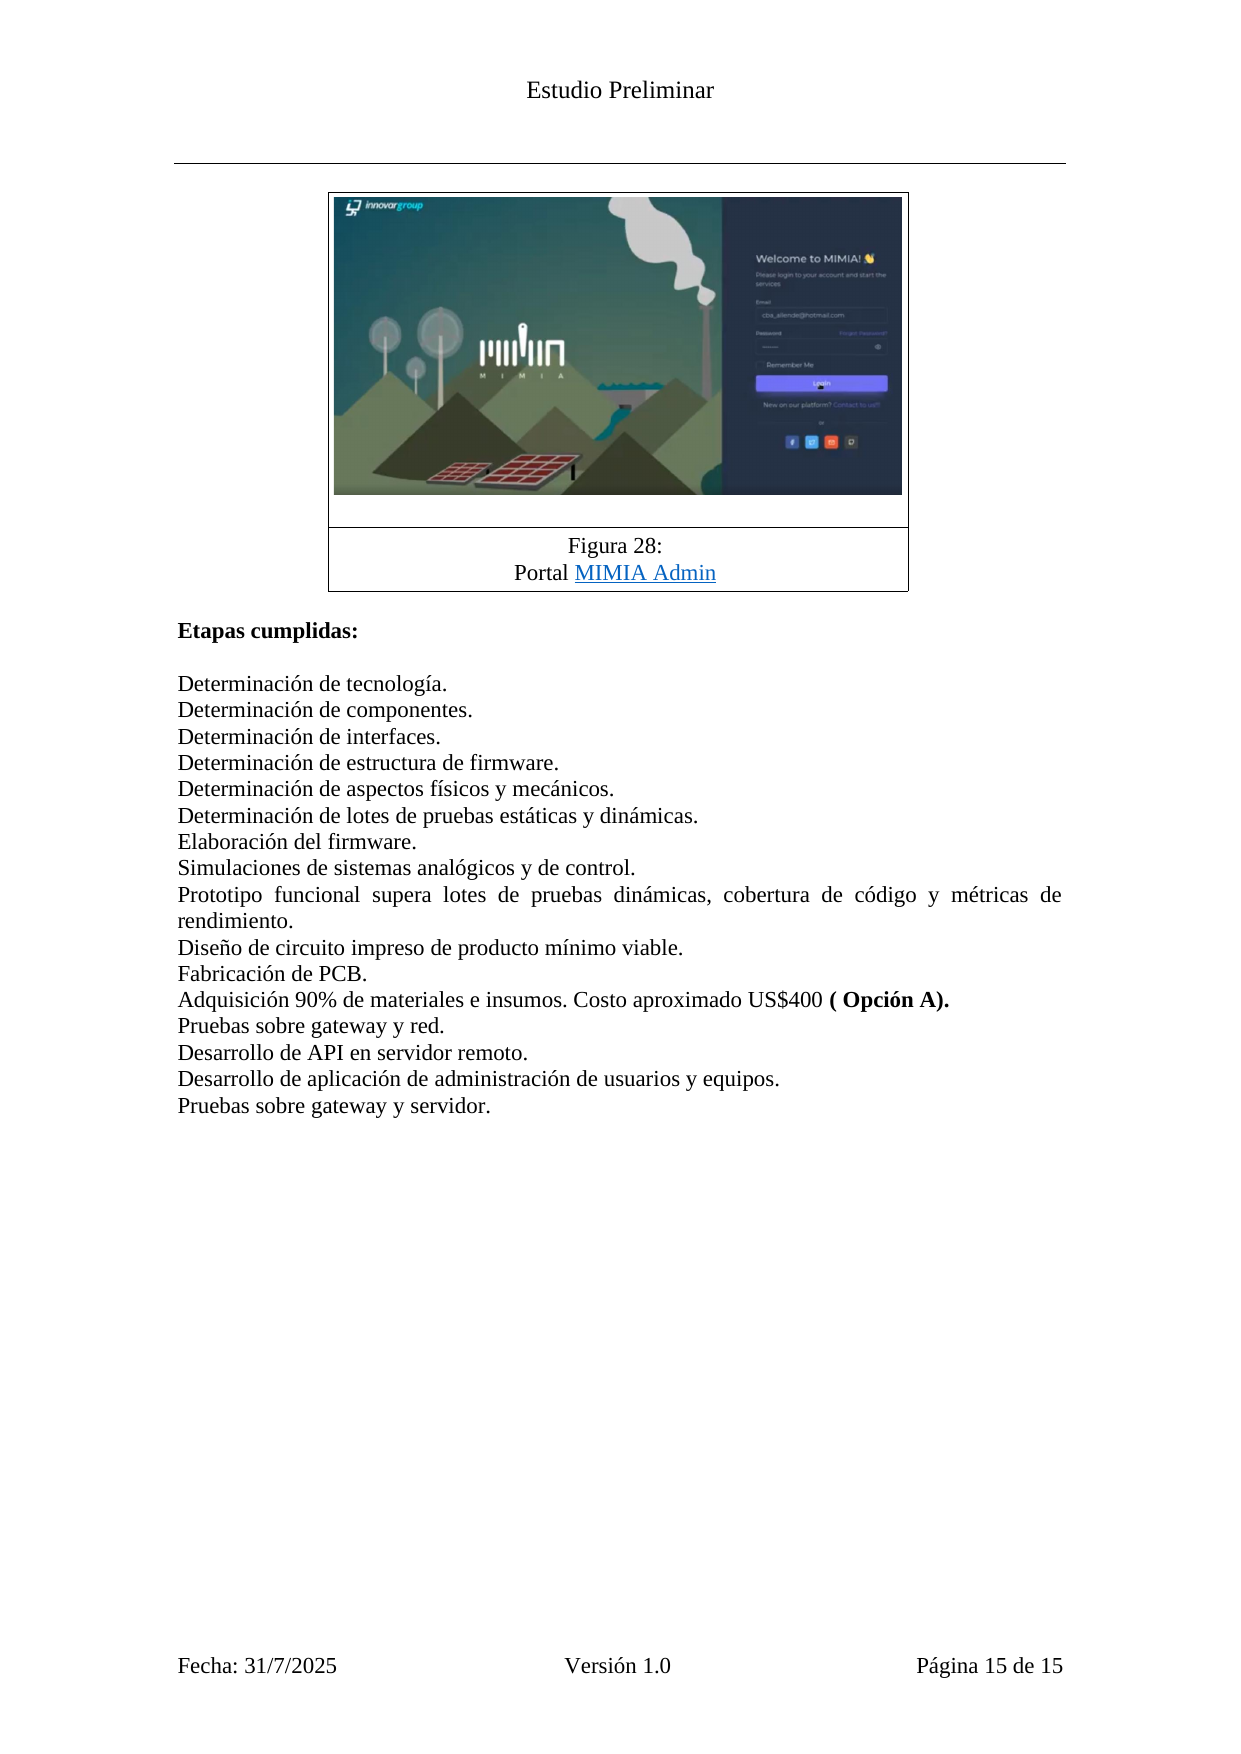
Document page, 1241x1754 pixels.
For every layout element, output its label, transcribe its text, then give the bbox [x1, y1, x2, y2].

text Simulaciones de sistemas analógicos y de control. [177, 854, 1063, 881]
text Prototipo funcional supera lotes de pruebas dinámicas, cobertura de código y métricas de rendimiento. [177, 881, 1063, 933]
table_header [329, 193, 908, 494]
table_cell Figura 28: Portal MIMIA Admin [329, 528, 908, 591]
text Determinación de lotes de pruebas estáticas y dinámicas. [177, 802, 1063, 828]
text Desarrollo de aplicación de administración de usuarios y equipos. [177, 1065, 1063, 1092]
table_header [329, 495, 908, 527]
text Pruebas sobre gateway y servidor. [177, 1092, 1063, 1118]
text Desarrollo de API en servidor remoto. [177, 1039, 1063, 1065]
text Determinación de aspectos físicos y mecánicos. [177, 775, 1063, 802]
text Adquisición 90% de materiales e insumos. Costo aproximado US$400 ( Opción A). [177, 986, 1063, 1013]
text Diseño de circuito impreso de producto mínimo viable. [177, 933, 1063, 960]
text Determinación de estructura de firmware. [177, 749, 1063, 775]
picture [333, 197, 902, 495]
text Etapas cumplidas: [177, 617, 1063, 644]
text Fabricación de PCB. [177, 960, 1063, 986]
text Elaboración del firmware. [177, 828, 1063, 854]
text Determinación de componentes. [177, 696, 1063, 723]
text Determinación de tecnología. [177, 670, 1063, 696]
text Pruebas sobre gateway y red. [177, 1013, 1063, 1039]
text Determinación de interfaces. [177, 723, 1063, 749]
